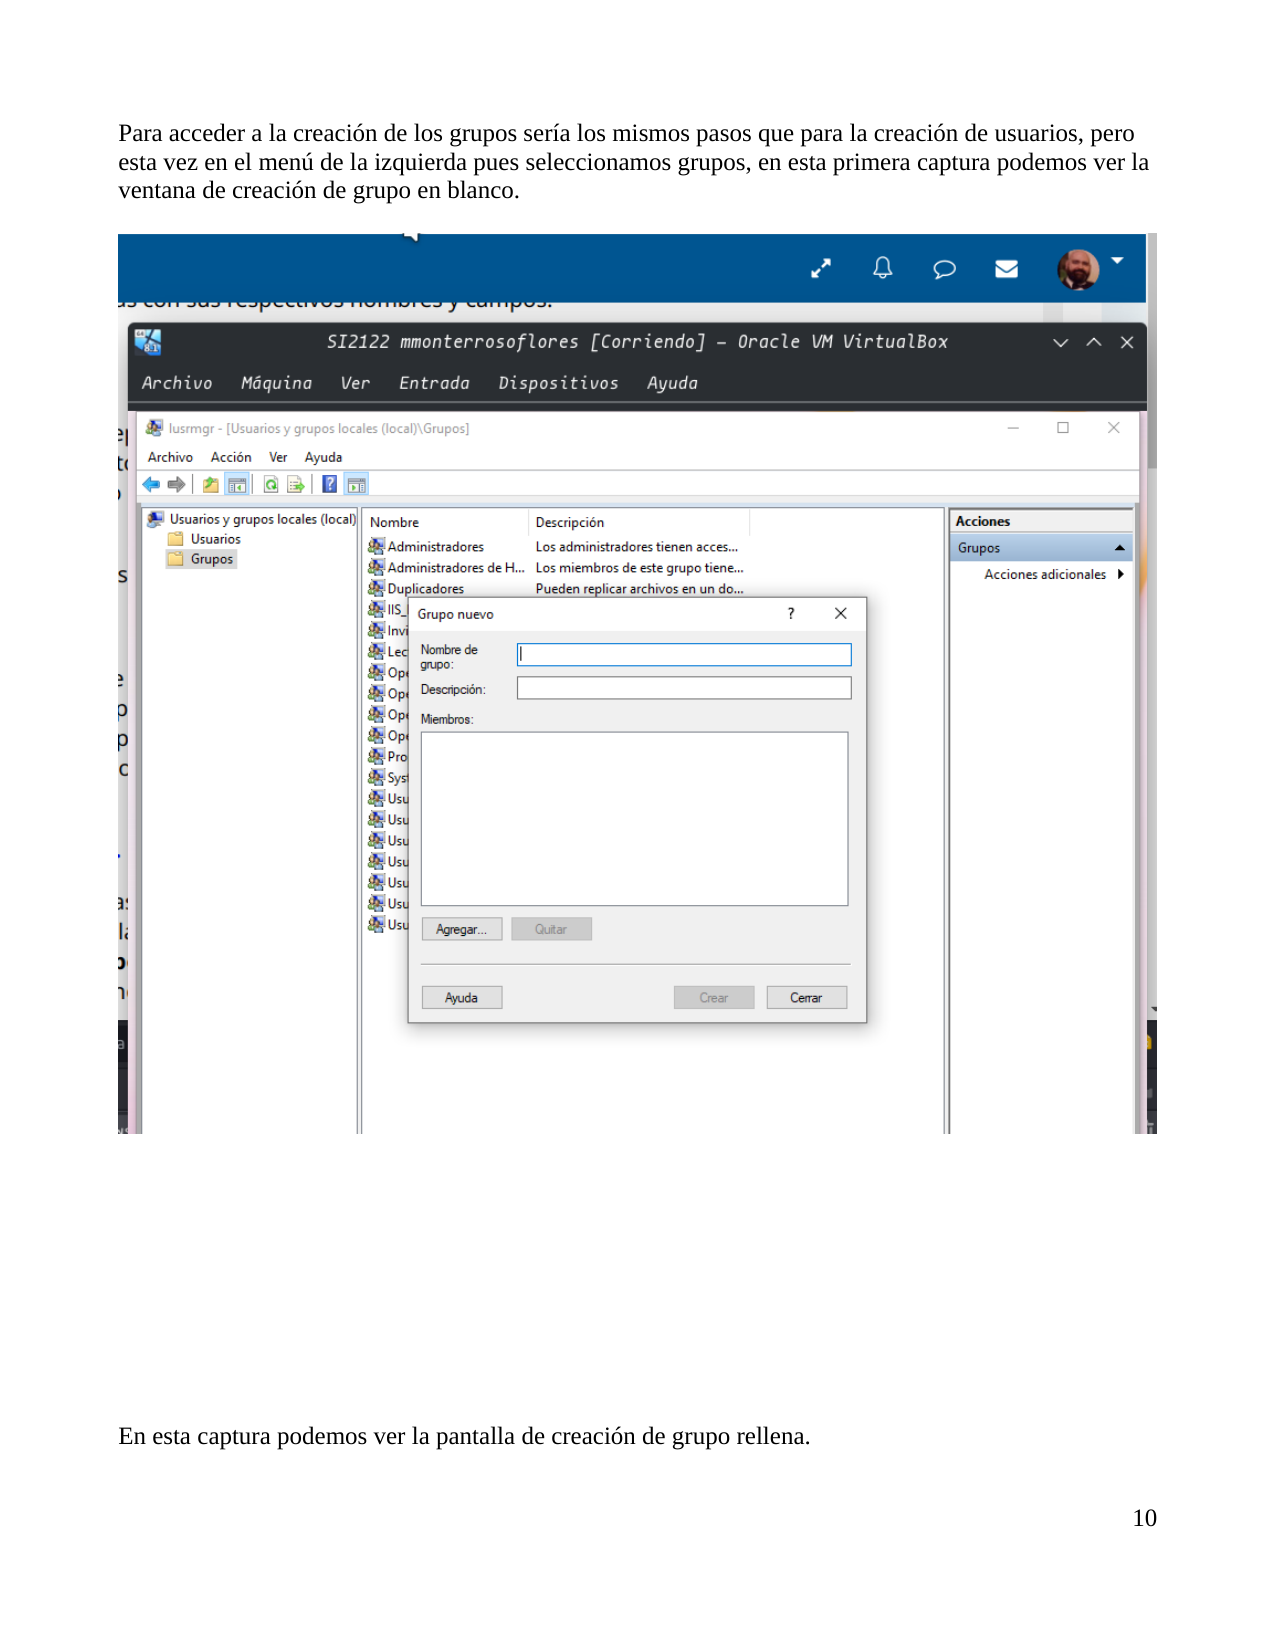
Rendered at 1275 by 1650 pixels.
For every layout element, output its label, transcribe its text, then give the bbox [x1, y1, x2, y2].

text En esta captura podemos ver la pantalla de creación de grupo rellena. [118, 1421, 1157, 1450]
picture [118, 233, 1157, 1134]
table_header [118, 1134, 1157, 1162]
text Para acceder a la creación de los grupos sería los mismos pasos que para la creación de usuarios, pero esta vez en el menú de la izquierda pues seleccionamos grupos, en esta primera captura podemos ver la ventana de creación de grupo en blanco. [118, 118, 1157, 204]
